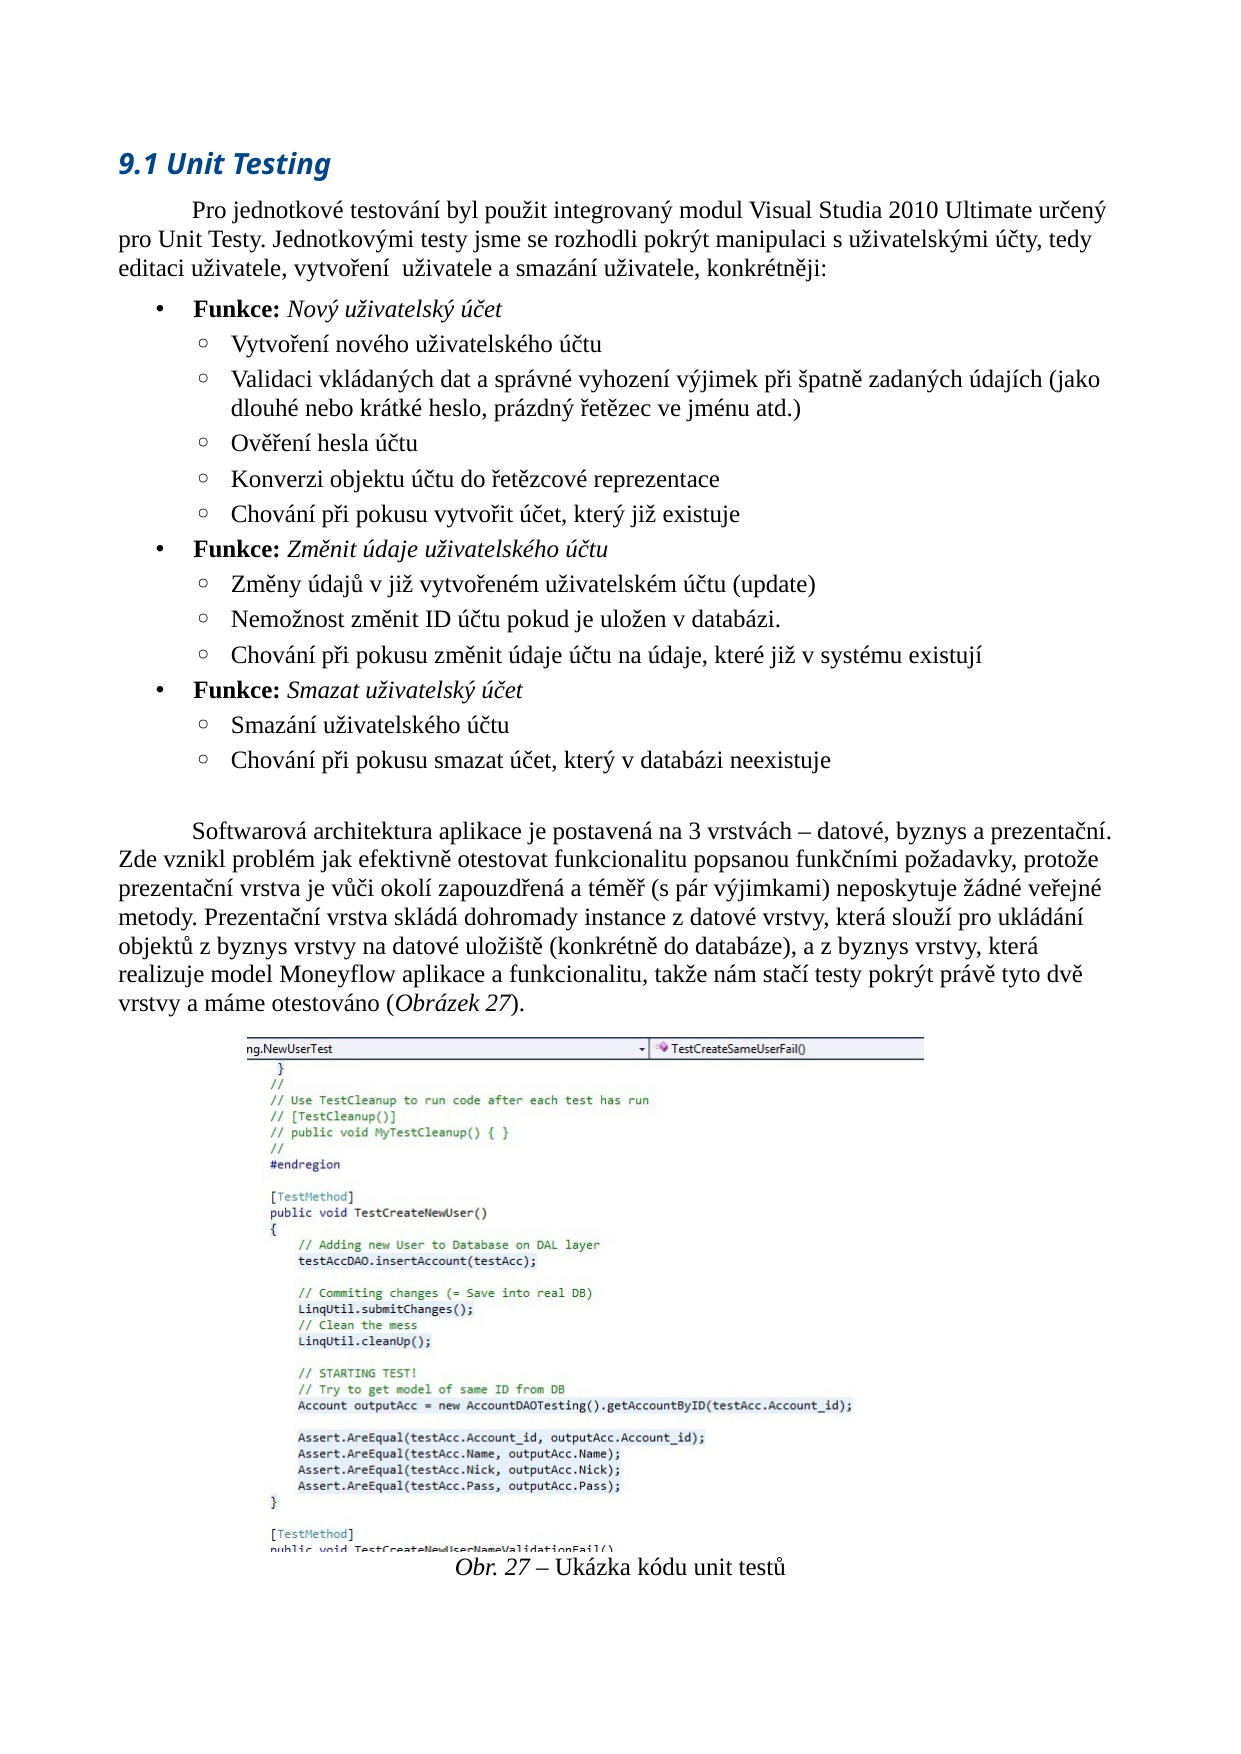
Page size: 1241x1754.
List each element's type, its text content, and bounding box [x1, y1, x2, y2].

text Pro jednotkové testování byl použit integrovaný modul Visual Studia 2010 Ultimate určený pro Unit Testy. Jednotkovými testy jsme se rozhodli pokrýt manipulaci s uživatelskými účty, tedy editaci uživatele, vytvoření uživatele a smazání uživatele, konkrétněji: [118, 195, 1122, 282]
list Chování při pokusu smazat účet, který v databázi neexistuje [193, 745, 1122, 774]
picture [247, 1037, 924, 1552]
text Obr. 27 – Ukázka kódu unit testů [118, 1029, 1122, 1580]
list Chování při pokusu vytvořit účet, který již existuje [193, 499, 1122, 528]
subtitle 9.1 Unit Testing [118, 143, 1122, 183]
list Chování při pokusu změnit údaje účtu na údaje, které již v systému existují [193, 640, 1122, 668]
list Funkce: Změnit údaje uživatelského účtu [156, 534, 1122, 563]
list Změny údajů v již vytvořeném uživatelském účtu (update) [193, 569, 1122, 598]
list Smazání uživatelského účtu [193, 710, 1122, 739]
list Funkce: Smazat uživatelský účet [156, 675, 1122, 704]
text Softwarová architektura aplikace je postavená na 3 vrstvách – datové, byznys a prezentační. Zde vznikl problém jak efektivně otestovat funkcionalitu popsanou funkčními požadavky, protože prezentační vrstva je vůči okolí zapouzdřená a téměř (s pár výjimkami) neposkytuje žádné veřejné metody. Prezentační vrstva skládá dohromady instance z datové vrstvy, která slouží pro ukládání objektů z byznys vrstvy na datové uložiště (konkrétně do databáze), a z byznys vrstvy, která realizuje model Moneyflow aplikace a funkcionalitu, takže nám stačí testy pokrýt právě tyto dvě vrstvy a máme otestováno (Obrázek 27). [118, 816, 1122, 1017]
list Nemožnost změnit ID účtu pokud je uložen v databázi. [193, 604, 1122, 633]
list Ověření hesla účtu [193, 428, 1122, 457]
list Vytvoření nového uživatelského účtu [193, 329, 1122, 358]
list Validaci vkládaných dat a správné vyhození výjimek při špatně zadaných údajích (jako dlouhé nebo krátké heslo, prázdný řetězec ve jménu atd.) [193, 364, 1122, 422]
list Funkce: Nový uživatelský účet [156, 294, 1122, 323]
list Konverzi objektu účtu do řetězcové reprezentace [193, 464, 1122, 492]
